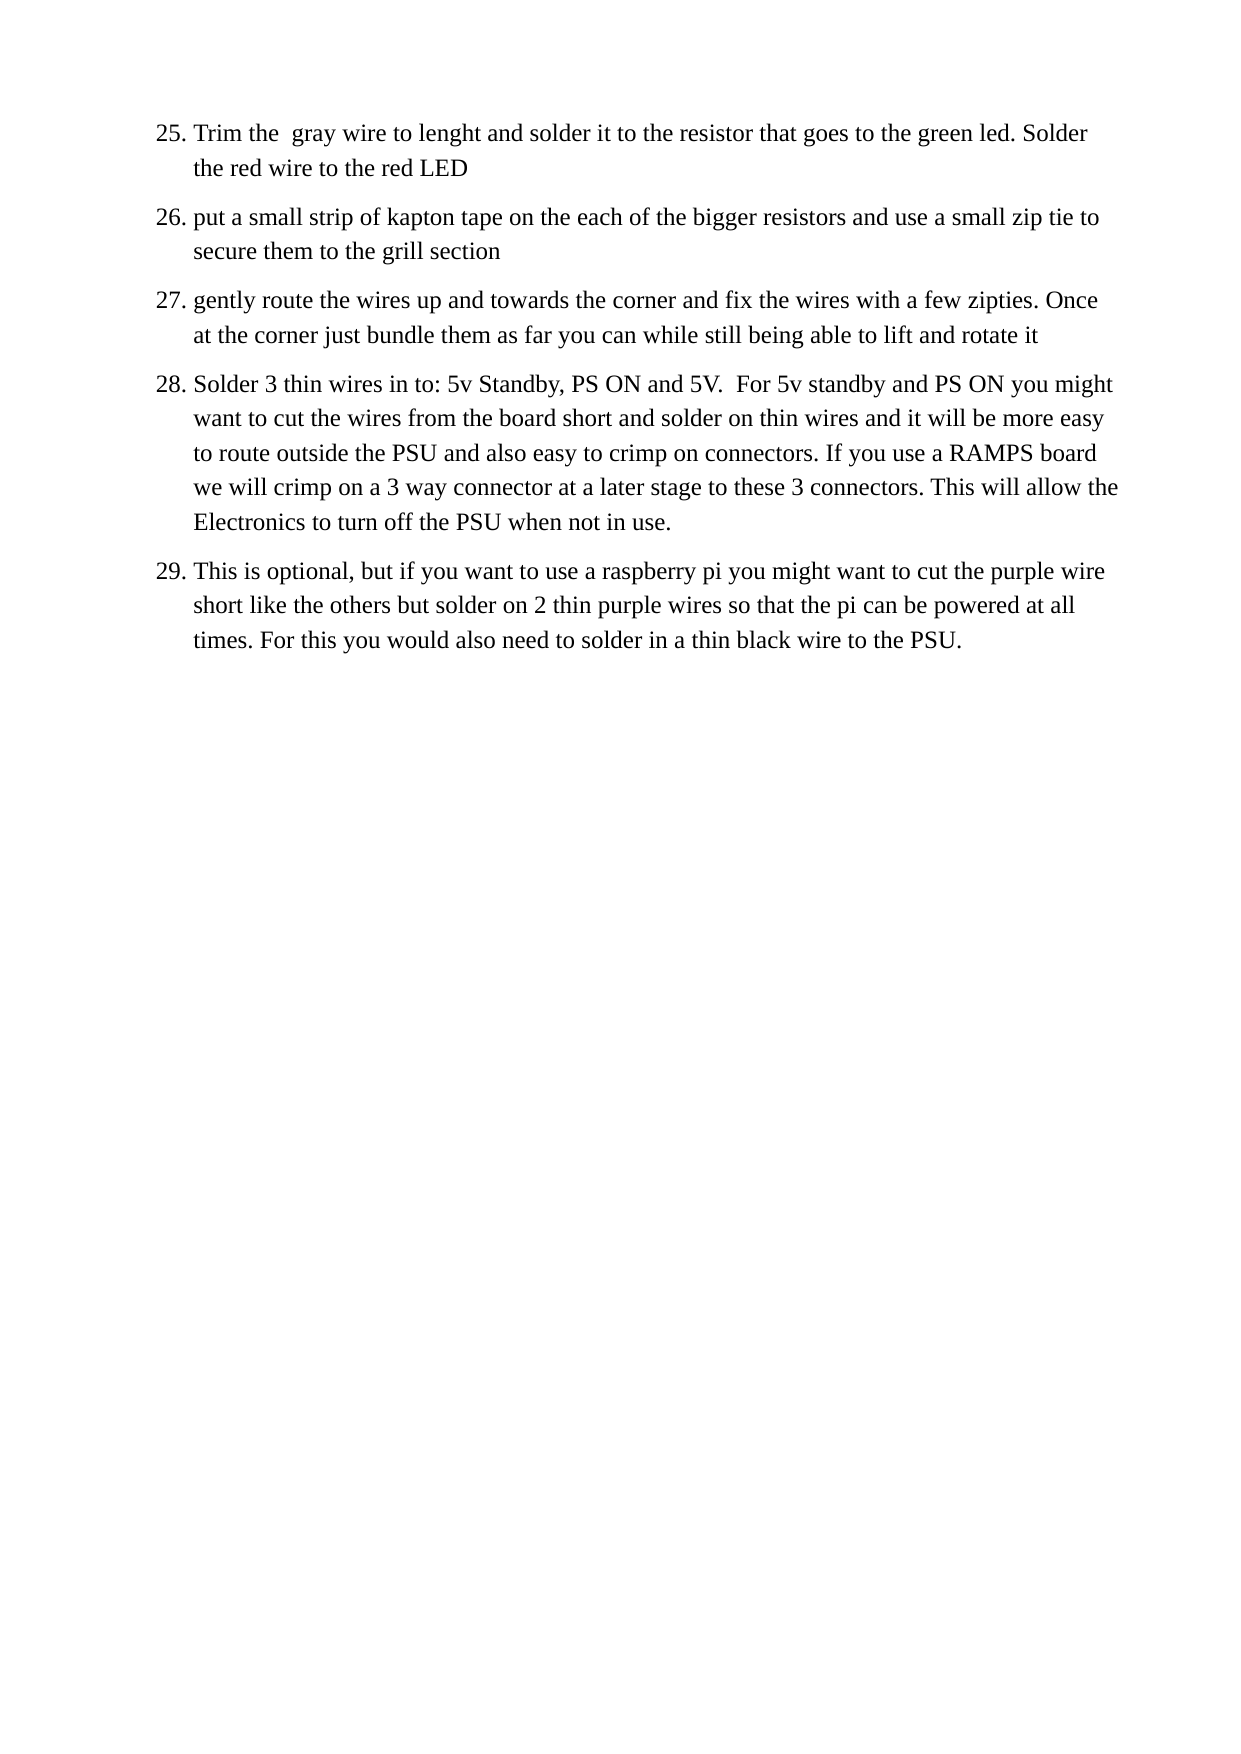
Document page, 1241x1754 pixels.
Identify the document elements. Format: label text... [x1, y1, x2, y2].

list put a small strip of kapton tape on the each of the bigger resistors and use a small zip tie to secure them to the grill section [156, 202, 1122, 265]
list This is optional, but if you want to use a raspberry pi you might want to cut the purple wire short like the others but solder on 2 thin purple wires so that the pi can be powered at all times. For this you would also need to solder in a thin black wire to the PSU. [156, 556, 1122, 653]
list gently route the wires up and towards the corner and fix the wires with a few zipties. Once at the corner just bundle them as far you can while still being able to lift and rotate it [156, 285, 1122, 348]
list Trim the gray wire to lenght and solder it to the resistor that goes to the green led. Solder the red wire to the red LED [156, 118, 1122, 181]
list Solder 3 thin wires in to: 5v Standby, PS ON and 5V. For 5v standby and PS ON you might want to cut the wires from the board short and solder on thin wires and it will be more easy to route outside the PSU and also easy to crimp on connectors. If you use a RAMPS board we will crimp on a 3 way connector at a later stage to these 3 connectors. This will allow the Electronics to turn off the PSU when not in use. [156, 369, 1122, 535]
